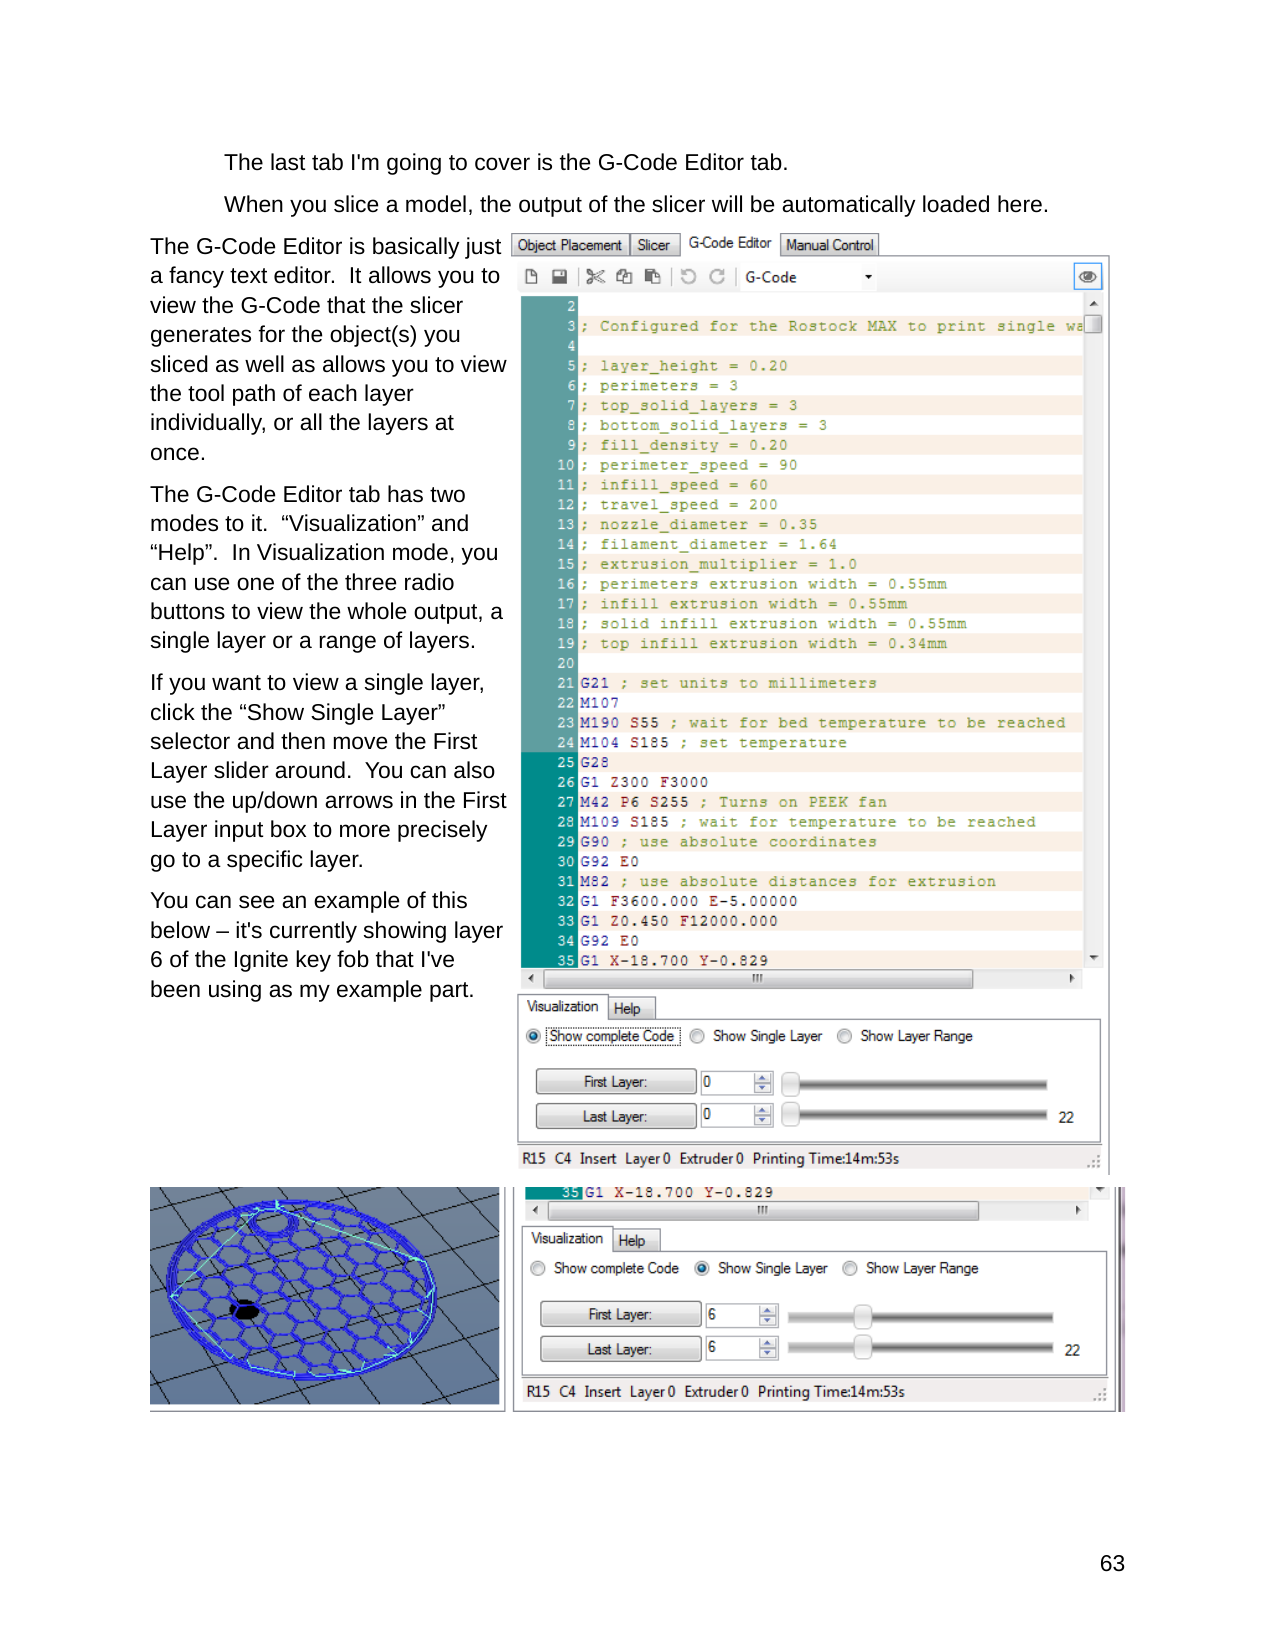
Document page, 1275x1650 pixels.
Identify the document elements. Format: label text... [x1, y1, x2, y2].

text The G-Code Editor tab has two modes to it. “Visualization” and “Help”. In Visualization mode, you can use one of the three radio buttons to view the whole output, a single layer or a range of layers. [150, 481, 511, 654]
text When you slice a model, the output of the slicer will be automatically loaded here. [150, 192, 1125, 217]
text The G-Code Editor is basically just a fancy text editor. It allows you to view the G-Code that the slicer generates for the object(s) you sliced as well as allows you to view the tool path of each layer individually, or all the layers at once. [150, 234, 511, 465]
picture [511, 233, 1111, 1175]
picture [150, 1187, 1125, 1412]
text If you want to view a single layer, click the “Show Single Layer” selector and then move the First Layer slider around. You can also use the up/down arrows in the First Layer input box to more precisely go to a specific layer. [150, 670, 511, 872]
text You can see an example of this below – it's currently showing layer 6 of the Ignite key fob that I've been using as my example part. [150, 888, 511, 1002]
text The last tab I'm going to cover is the G-Code Editor tab. [150, 150, 1125, 176]
